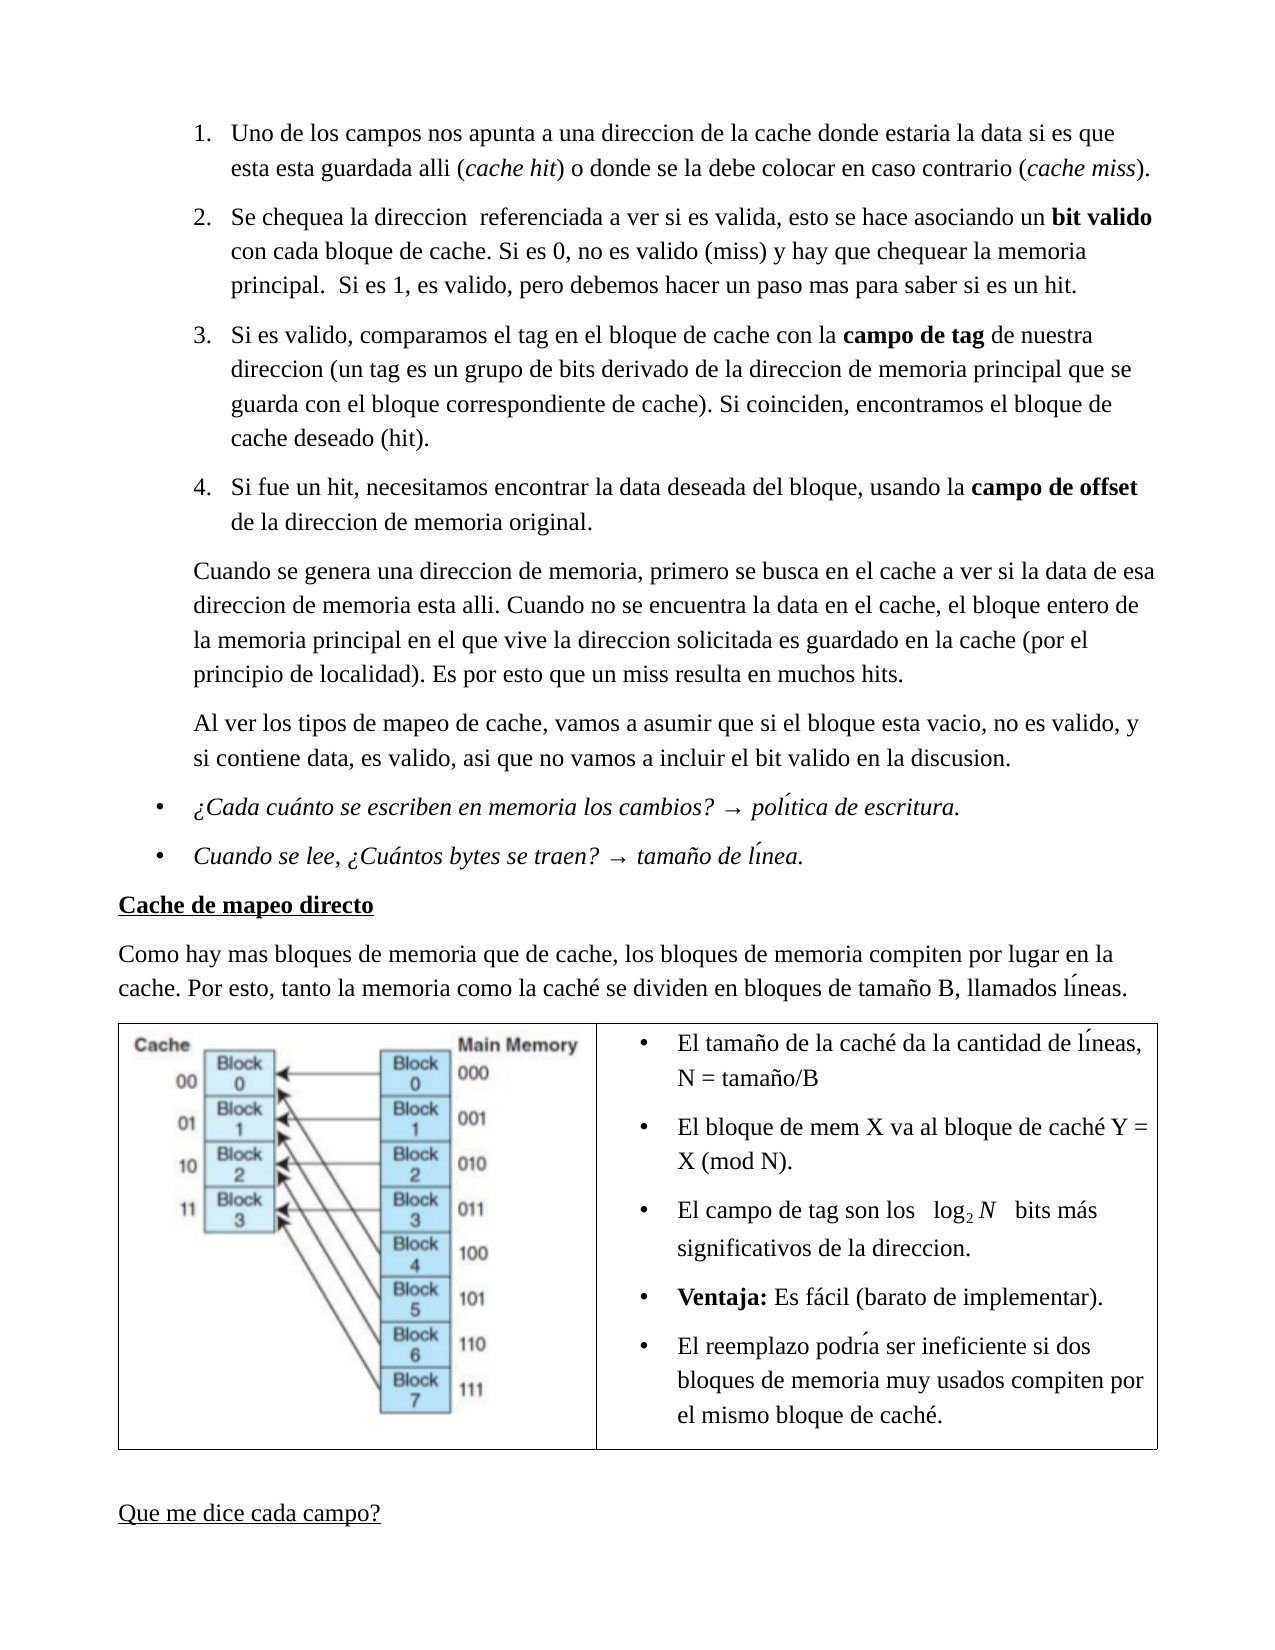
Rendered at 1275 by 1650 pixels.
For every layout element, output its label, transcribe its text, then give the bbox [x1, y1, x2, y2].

list Si es valido, comparamos el tag en el bloque de cache con la campo de tag de nuestra direccion (un tag es un grupo de bits derivado de la direccion de memoria principal que se guarda con el bloque correspondiente de cache). Si coinciden, encontramos el bloque de cache deseado (hit). [193, 320, 1157, 452]
table_header El tamaño de la caché da la cantidad de lı́neas, N = tamaño/B El bloque de mem X va al bloque de caché Y = X (mod N). El campo de tag son losbits más significativos de la direccion. Ventaja: Es fácil (barato de implementar). El reemplazo podrı́a ser ineficiente si dos bloques de memoria muy usados compiten por el mismo bloque de caché. [597, 1024, 1157, 1449]
list Al ver los tipos de mapeo de cache, vamos a asumir que si el bloque esta vacio, no es valido, y si contiene data, es valido, asi que no vamos a incluir el bit valido en la discusion. [156, 708, 1157, 771]
table_header [119, 1024, 596, 1449]
picture [123, 1028, 580, 1421]
text Cache de mapeo directo [118, 890, 1157, 919]
list ¿Cada cuánto se escriben en memoria los cambios? → polı́tica de escritura. [156, 792, 1157, 821]
text Como hay mas bloques de memoria que de cache, los bloques de memoria compiten por lugar en la cache. Por esto, tanto la memoria como la caché se dividen en bloques de tamaño B, llamados lı́neas. [118, 939, 1157, 1002]
list Si fue un hit, necesitamos encontrar la data deseada del bloque, usando la campo de offset de la direccion de memoria original. [193, 472, 1157, 535]
list Se chequea la direccion referenciada a ver si es valida, esto se hace asociando un bit valido con cada bloque de cache. Si es 0, no es valido (miss) y hay que chequear la memoria principal. Si es 1, es valido, pero debemos hacer un paso mas para saber si es un hit. [193, 202, 1157, 299]
list Cuando se genera una direccion de memoria, primero se busca en el cache a ver si la data de esa direccion de memoria esta alli. Cuando no se encuentra la data en el cache, el bloque entero de la memoria principal en el que vive la direccion solicitada es guardado en la cache (por el principio de localidad). Es por esto que un miss resulta en muchos hits. [156, 556, 1157, 688]
list Cuando se lee, ¿Cuántos bytes se traen? → tamaño de lı́nea. [156, 841, 1157, 869]
list Uno de los campos nos apunta a una direccion de la cache donde estaria la data si es que esta esta guardada alli (cache hit) o donde se la debe colocar en caso contrario (cache miss). [193, 118, 1157, 181]
text Que me dice cada campo? [118, 1498, 1157, 1527]
